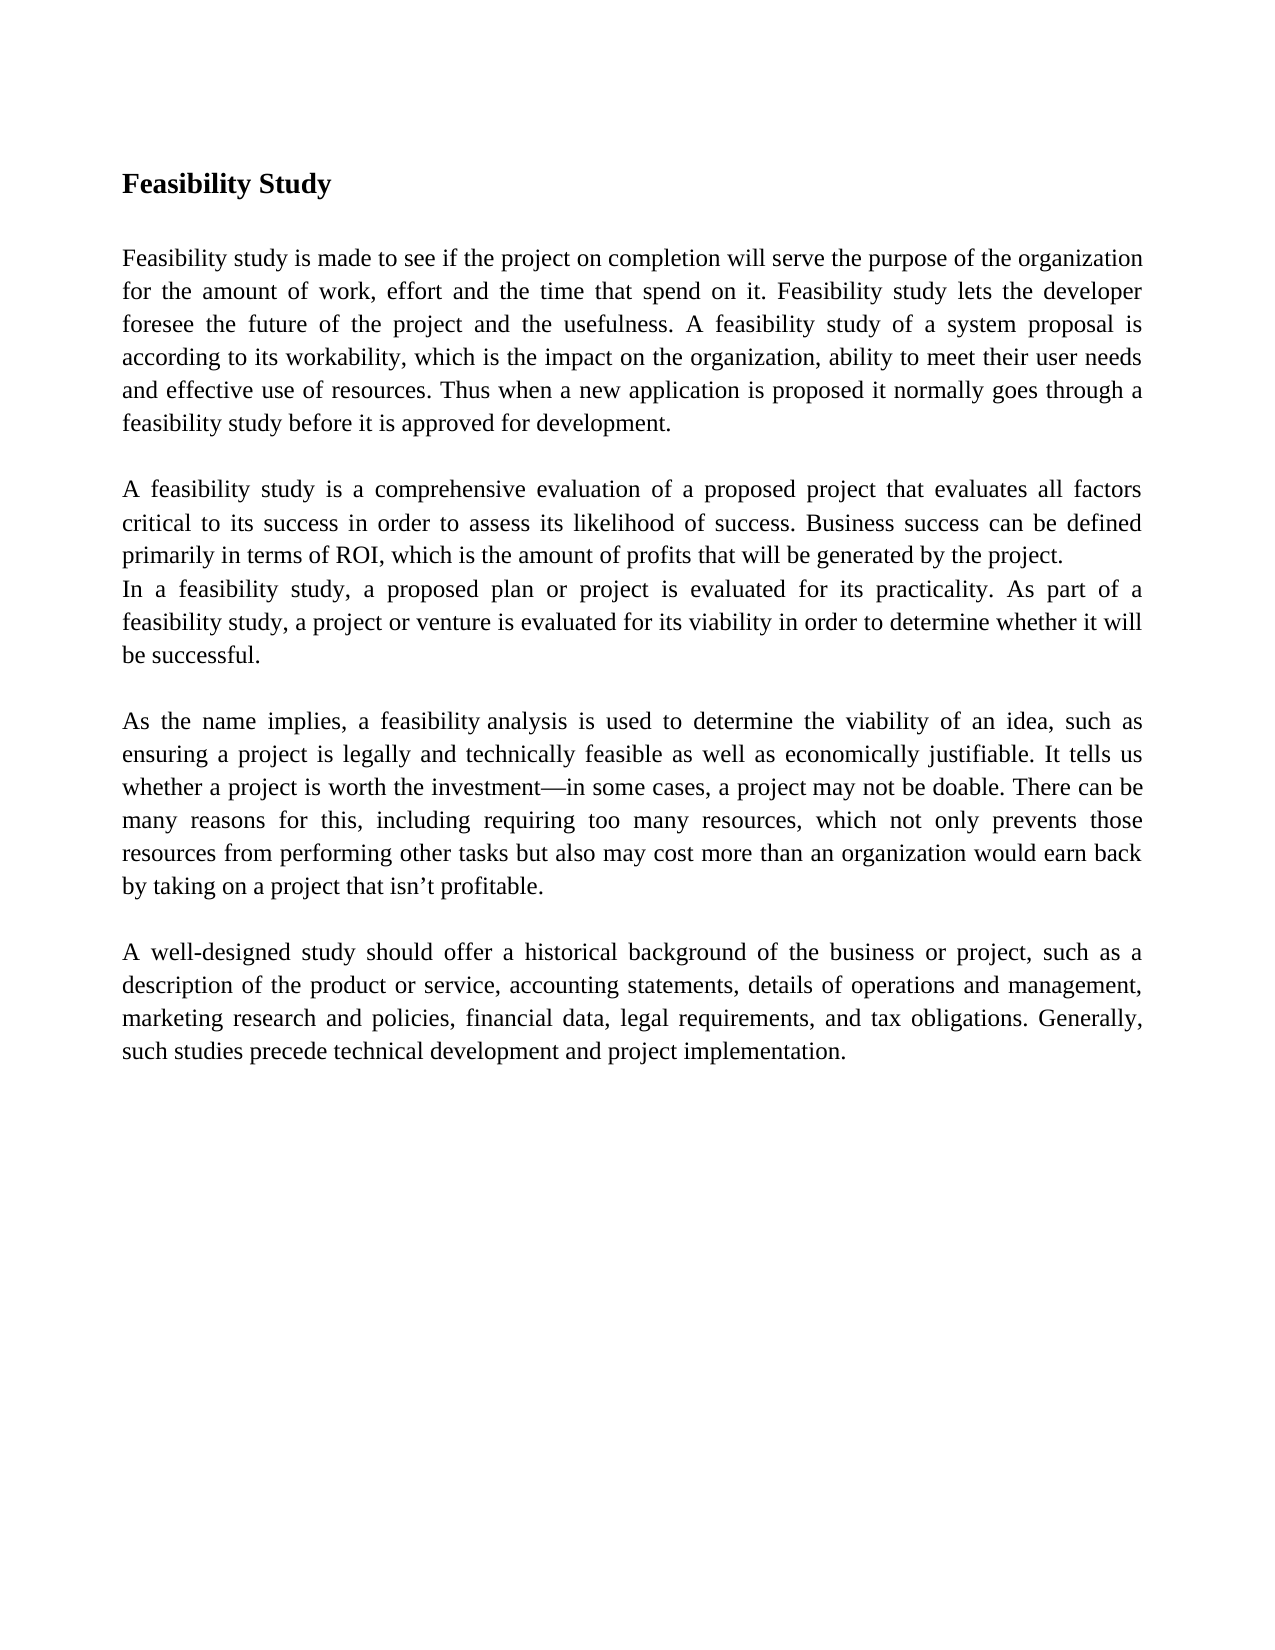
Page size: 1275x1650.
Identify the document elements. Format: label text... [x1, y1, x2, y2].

text A well-designed study should offer a historical background of the business or project, such as a description of the product or service, accounting statements, details of operations and management, marketing research and policies, financial data, legal requirements, and tax obligations. Generally, such studies precede technical development and project implementation. [122, 937, 1144, 1065]
text A feasibility study is a comprehensive evaluation of a proposed project that evaluates all factors critical to its success in order to assess its likelihood of success. Business success can be defined primarily in terms of ROI, which is the amount of profits that will be generated by the project. [122, 474, 1144, 569]
text Feasibility study is made to see if the project on completion will serve the purpose of the organization for the amount of work, effort and the time that spend on it. Feasibility study lets the developer foresee the future of the project and the usefulness. A feasibility study of a system proposal is according to its workability, which is the impact on the organization, ability to meet their user needs and effective use of resources. Thus when a new application is proposed it normally goes through a feasibility study before it is approved for development. [122, 243, 1144, 437]
text In a feasibility study, a proposed plan or project is evaluated for its practicality. As part of a feasibility study, a project or venture is evaluated for its viability in order to determine whether it will be successful. [122, 574, 1144, 668]
text Feasibility Study [122, 166, 1144, 199]
text As the name implies, a feasibility analysis is used to determine the viability of an idea, such as ensuring a project is legally and technically feasible as well as economically justifiable. It tells us whether a project is worth the investment—in some cases, a project may not be doable. There can be many reasons for this, including requiring too many resources, which not only prevents those resources from performing other tasks but also may cost more than an organization would earn back by taking on a project that isn’t profitable. [122, 706, 1144, 899]
